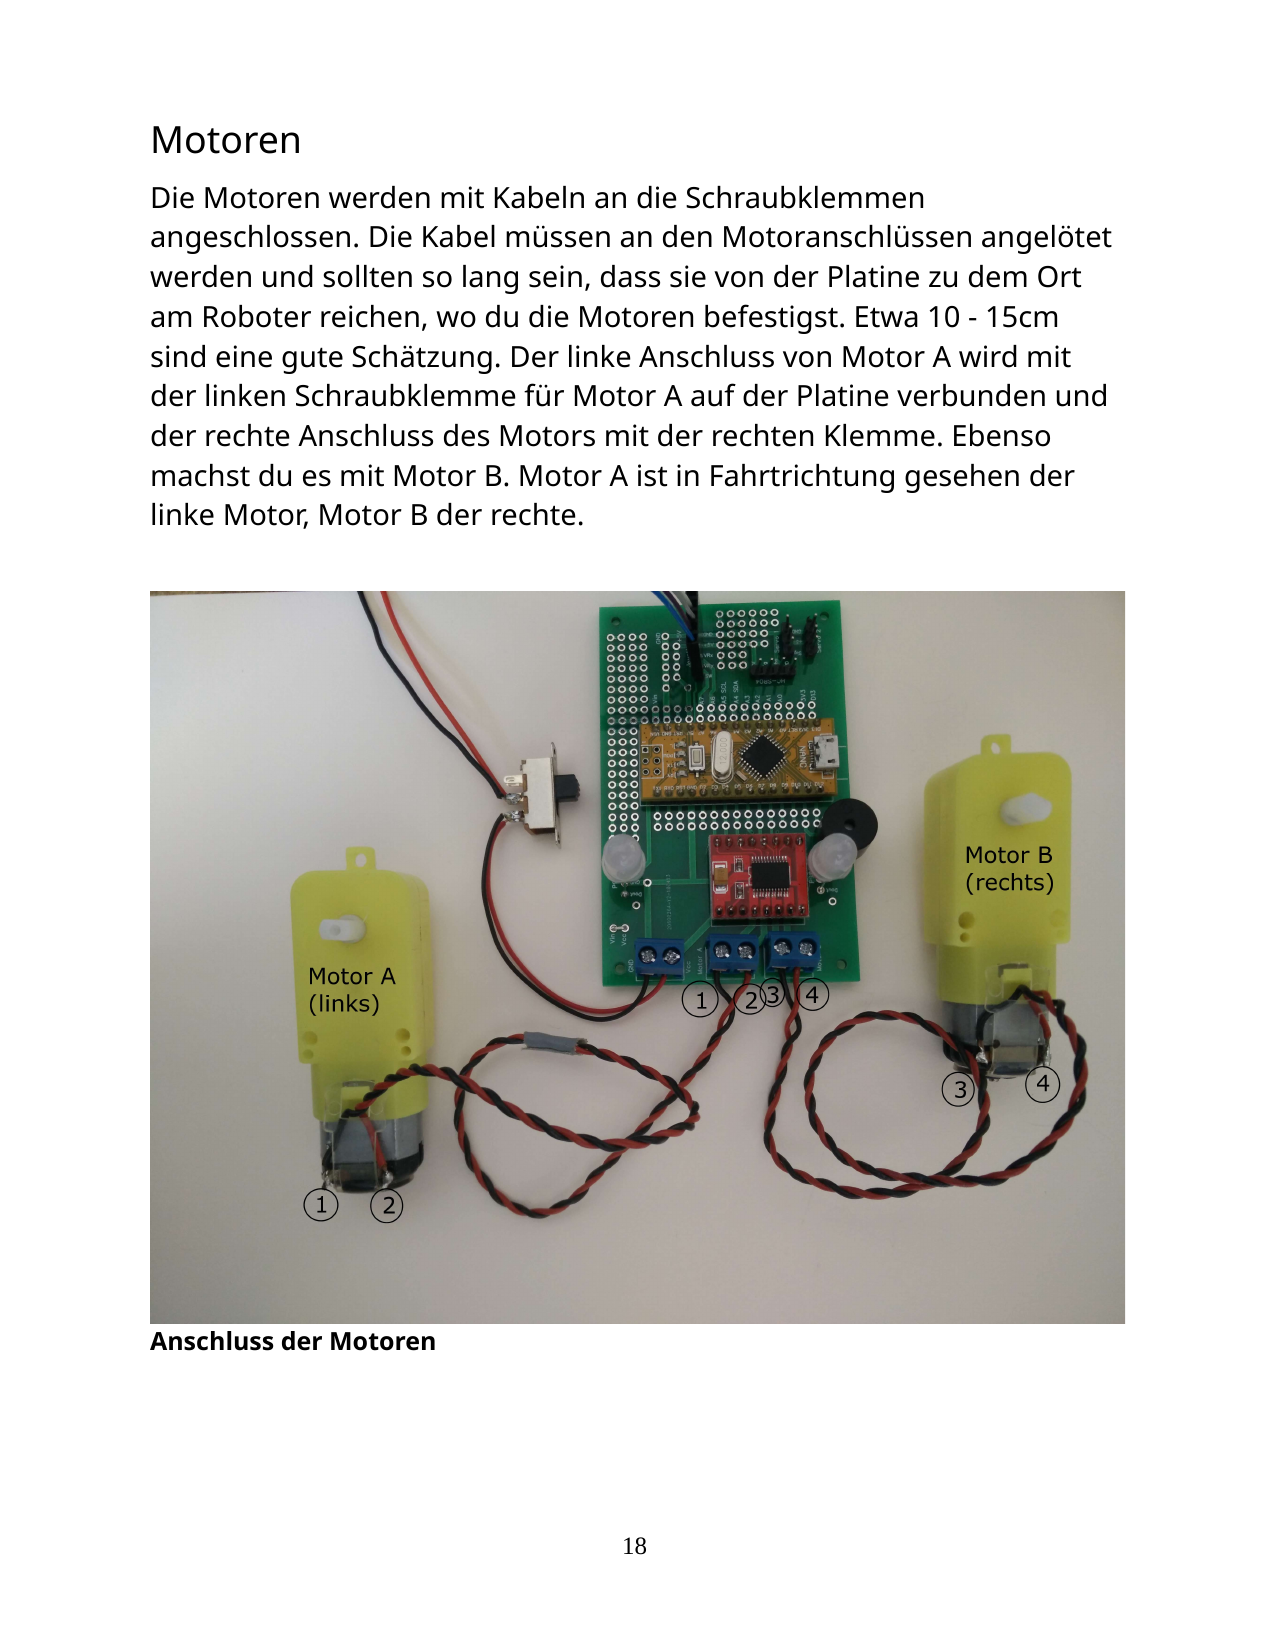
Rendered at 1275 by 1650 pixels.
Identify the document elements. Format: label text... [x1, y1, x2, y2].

subtitle Motoren [150, 113, 1125, 164]
text Anschluss der Motoren [150, 1324, 1125, 1357]
text Die Motoren werden mit Kabeln an die Schraubklemmen angeschlossen. Die Kabel müssen an den Motoranschlüssen angelötet werden und sollten so lang sein, dass sie von der Platine zu dem Ort am Roboter reichen, wo du die Motoren befestigst. Etwa 10 - 15cm sind eine gute Schätzung. Der linke Anschluss von Motor A wird mit der linken Schraubklemme für Motor A auf der Platine verbunden und der rechte Anschluss des Motors mit der rechten Klemme. Ebenso machst du es mit Motor B. Motor A ist in Fahrtrichtung gesehen der linke Motor, Motor B der rechte. [150, 177, 1125, 534]
picture [150, 591, 1125, 1324]
